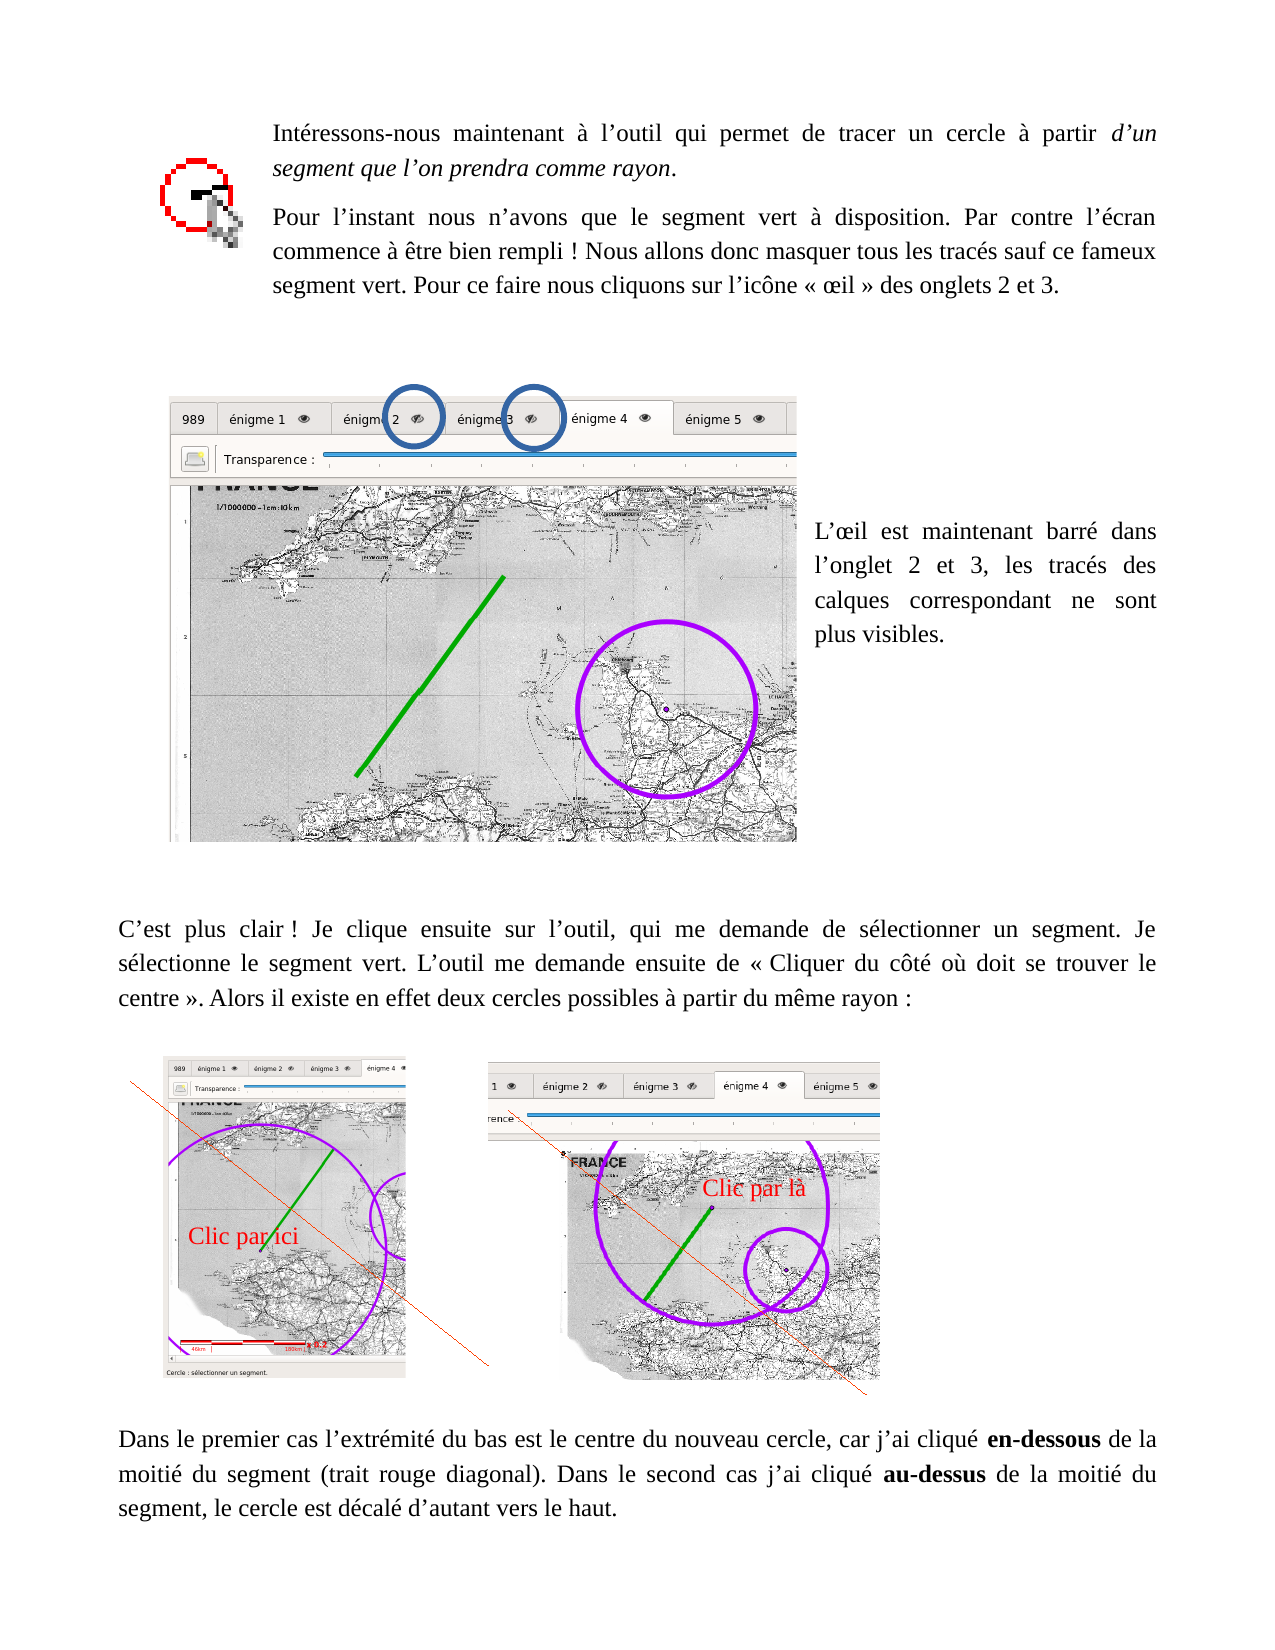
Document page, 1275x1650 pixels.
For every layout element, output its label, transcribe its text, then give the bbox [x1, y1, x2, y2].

picture [389, 396, 439, 443]
picture [163, 1056, 406, 1378]
picture [507, 396, 561, 445]
picture [168, 396, 797, 842]
text Intéressons-nous maintenant à l’outil qui permet de tracer un cercle à partir d’un segment que l’on prendra comme rayon. [118, 118, 1157, 271]
text L’œil est maintenant barré dans l’onglet 2 et 3, les tracés des calques correspondant ne sont plus visibles. [814, 516, 1157, 648]
text Dans le premier cas l’extrémité du bas est le centre du nouveau cercle, car j’ai cliqué en-dessous de la moitié du segment (trait rouge diagonal). Dans le second cas j’ai cliqué au-dessus de la moitié du segment, le cercle est décalé d’autant vers le haut. [118, 1424, 1157, 1522]
picture [488, 1062, 880, 1380]
picture [145, 143, 249, 248]
text C’est plus clair ! Je clique ensuite sur l’outil, qui me demande de sélectionner un segment. Je sélectionne le segment vert. L’outil me demande ensuite de « Cliquer du côté où doit se trouver le centre ». Alors il existe en effet deux cercles possibles à partir du même rayon : [118, 914, 1157, 1011]
text [118, 516, 151, 648]
text Pour l’instant nous n’avons que le segment vert à disposition. Par contre l’écran commence à être bien rempli ! Nous allons donc masquer tous les tracés sauf ce fameux segment vert. Pour ce faire nous cliquons sur l’icône « œil » des onglets 2 et 3. [118, 202, 1157, 299]
